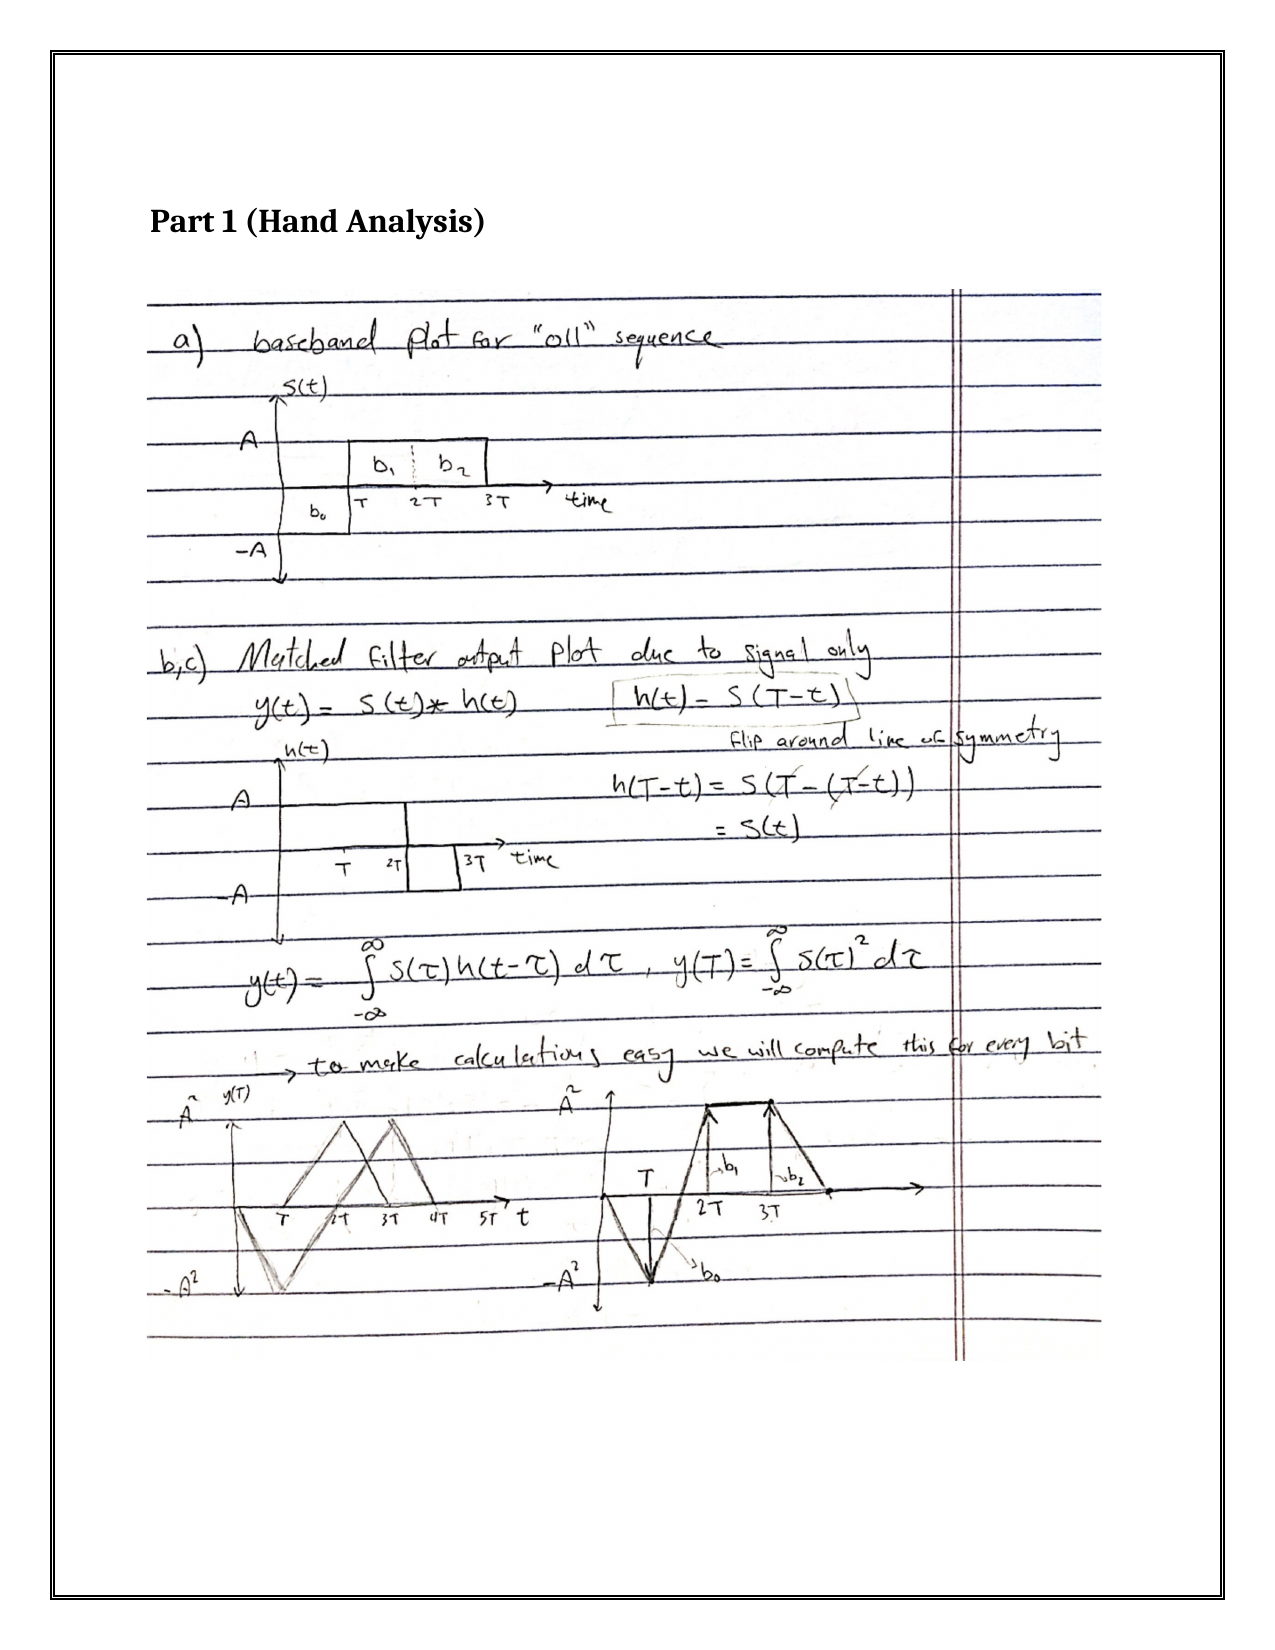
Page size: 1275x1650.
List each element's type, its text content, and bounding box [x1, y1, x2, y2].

picture [146, 289, 1102, 1361]
subtitle Part 1 (Hand Analysis) [150, 202, 1200, 240]
